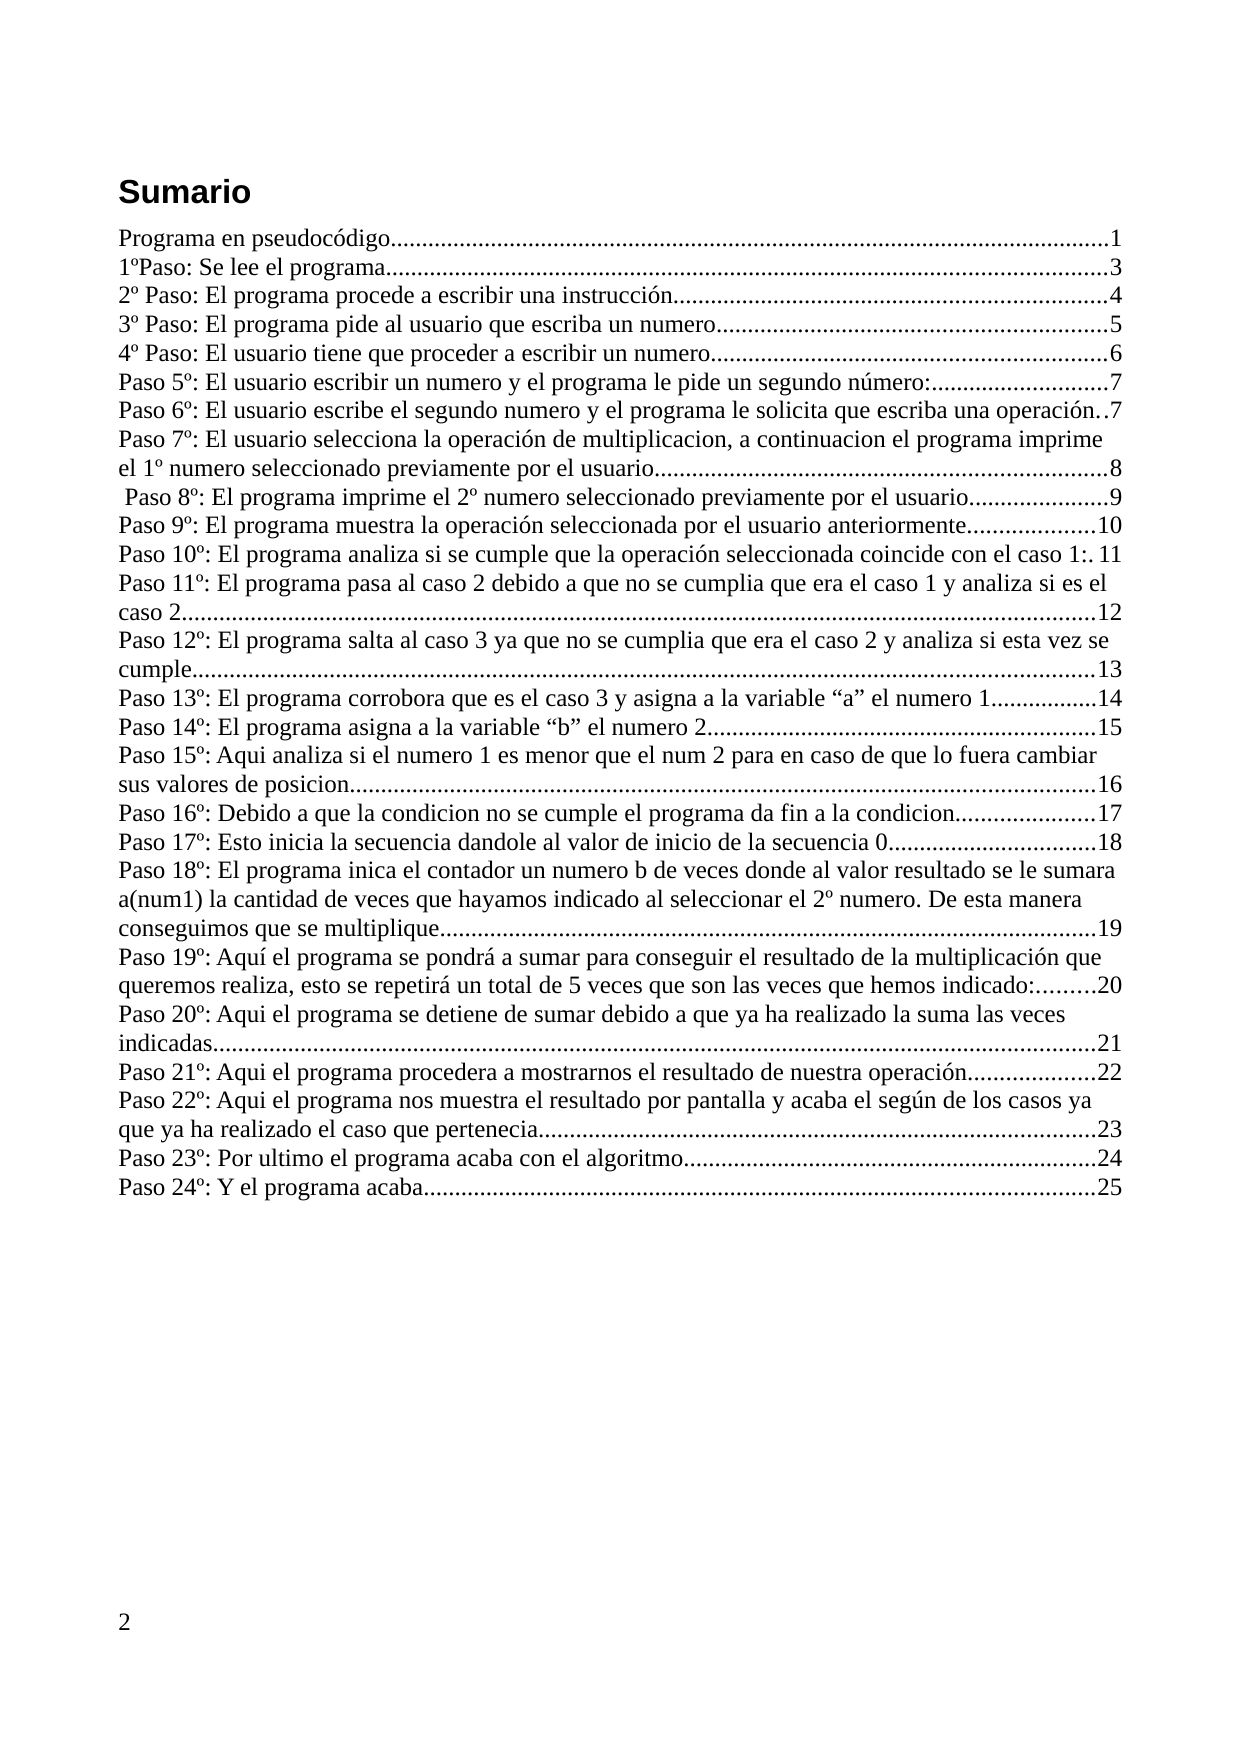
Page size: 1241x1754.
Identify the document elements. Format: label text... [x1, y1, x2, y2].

text Paso 10º: El programa analiza si se cumple que la operación seleccionada coincide con el caso 1: 11 [118, 539, 1122, 568]
text Paso 21º: Aqui el programa procedera a mostrarnos el resultado de nuestra operación. 22 [118, 1057, 1122, 1085]
text Paso 6º: El usuario escribe el segundo numero y el programa le solicita que escriba una operación 7 [118, 395, 1122, 424]
text Paso 20º: Aqui el programa se detiene de sumar debido a que ya ha realizado la suma las veces indicadas. 21 [118, 999, 1122, 1057]
text 3º Paso: El programa pide al usuario que escriba un numero 5 [118, 309, 1122, 338]
text Paso 17º: Esto inicia la secuencia dandole al valor de inicio de la secuencia 0 18 [118, 827, 1122, 855]
text Paso 12º: El programa salta al caso 3 ya que no se cumplia que era el caso 2 y analiza si esta vez se cumple. 13 [118, 625, 1122, 683]
text Paso 23º: Por ultimo el programa acaba con el algoritmo. 24 [118, 1143, 1122, 1172]
subtitle Sumario [118, 172, 1122, 210]
text Paso 11º: El programa pasa al caso 2 debido a que no se cumplia que era el caso 1 y analiza si es el caso 2. 12 [118, 568, 1122, 625]
text Paso 13º: El programa corrobora que es el caso 3 y asigna a la variable “a” el numero 1. 14 [118, 683, 1122, 712]
text 4º Paso: El usuario tiene que proceder a escribir un numero 6 [118, 338, 1122, 367]
text Paso 9º: El programa muestra la operación seleccionada por el usuario anteriormente 10 [118, 510, 1122, 539]
text Paso 18º: El programa inica el contador un numero b de veces donde al valor resultado se le sumara a(num1) la cantidad de veces que hayamos indicado al seleccionar el 2º numero. De esta manera conseguimos que se multiplique 19 [118, 855, 1122, 942]
text Paso 22º: Aqui el programa nos muestra el resultado por pantalla y acaba el según de los casos ya que ya ha realizado el caso que pertenecia. 23 [118, 1085, 1122, 1143]
text 2º Paso: El programa procede a escribir una instrucción 4 [118, 280, 1122, 309]
text Paso 5º: El usuario escribir un numero y el programa le pide un segundo número: 7 [118, 367, 1122, 395]
text Paso 7º: El usuario selecciona la operación de multiplicacion, a continuacion el programa imprime el 1º numero seleccionado previamente por el usuario. 8 [118, 424, 1122, 482]
text Paso 8º: El programa imprime el 2º numero seleccionado previamente por el usuario. 9 [118, 482, 1122, 510]
text Paso 14º: El programa asigna a la variable “b” el numero 2. 15 [118, 712, 1122, 740]
text 1ºPaso: Se lee el programa 3 [118, 252, 1122, 280]
text Paso 24º: Y el programa acaba 25 [118, 1172, 1122, 1200]
text Programa en pseudocódigo 1 [118, 223, 1122, 252]
text Paso 19º: Aquí el programa se pondrá a sumar para conseguir el resultado de la multiplicación que queremos realiza, esto se repetirá un total de 5 veces que son las veces que hemos indicado: 20 [118, 942, 1122, 999]
text Paso 16º: Debido a que la condicion no se cumple el programa da fin a la condicion. 17 [118, 798, 1122, 827]
text Paso 15º: Aqui analiza si el numero 1 es menor que el num 2 para en caso de que lo fuera cambiar sus valores de posicion. 16 [118, 740, 1122, 798]
